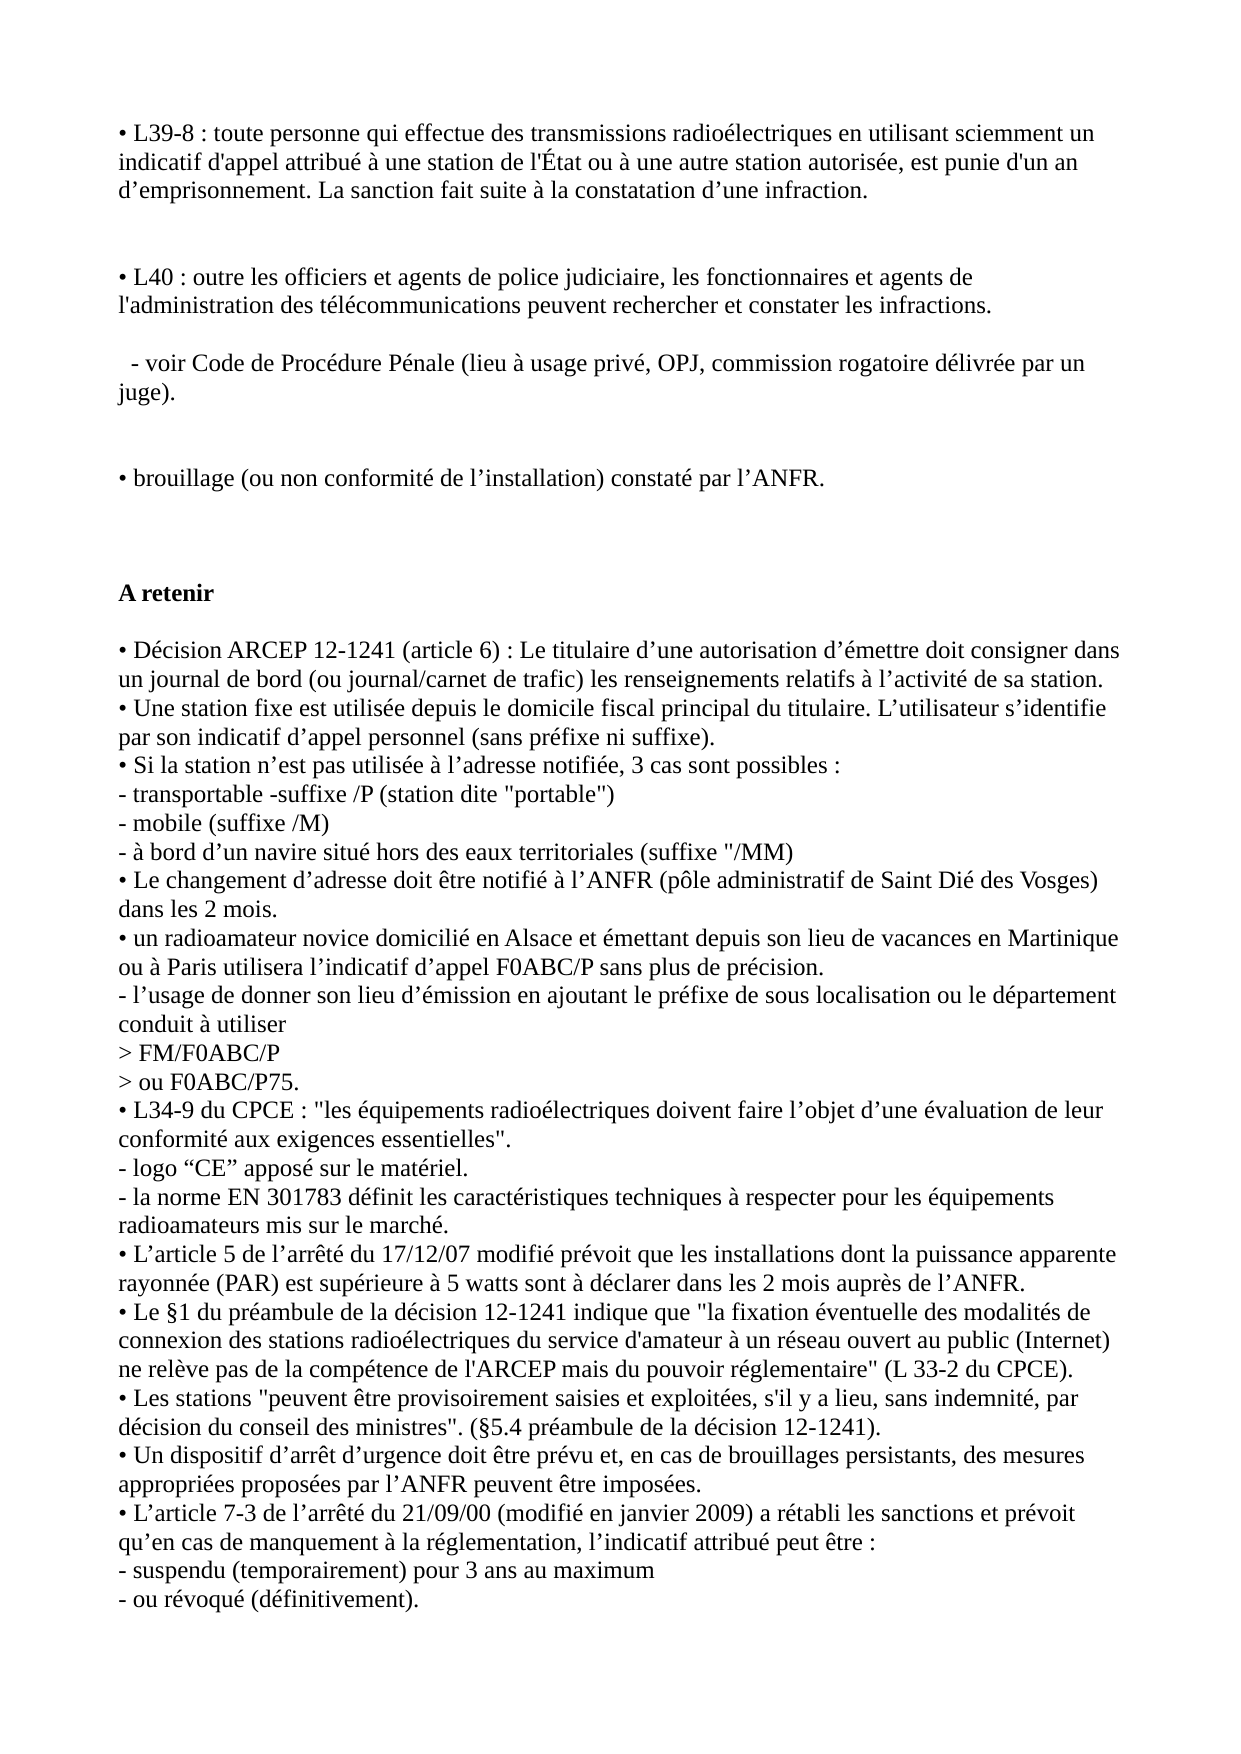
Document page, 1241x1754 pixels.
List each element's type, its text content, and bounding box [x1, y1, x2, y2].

text > FM/F0ABC/P [118, 1038, 1122, 1067]
text > ou F0ABC/P75. [118, 1067, 1122, 1096]
text A retenir [118, 578, 1122, 607]
text • Décision ARCEP 12-1241 (article 6) : Le titulaire d’une autorisation d’émettre doit consigner dans un journal de bord (ou journal/carnet de trafic) les renseignements relatifs à l’activité de sa station. [118, 636, 1122, 693]
text - l’usage de donner son lieu d’émission en ajoutant le préfixe de sous localisation ou le département conduit à utiliser [118, 981, 1122, 1038]
text - suspendu (temporairement) pour 3 ans au maximum [118, 1556, 1122, 1584]
text • Une station fixe est utilisée depuis le domicile fiscal principal du titulaire. L’utilisateur s’identifie par son indicatif d’appel personnel (sans préfixe ni suffixe). [118, 693, 1122, 751]
text • L’article 5 de l’arrêté du 17/12/07 modifié prévoit que les installations dont la puissance apparente rayonnée (PAR) est supérieure à 5 watts sont à déclarer dans les 2 mois auprès de l’ANFR. [118, 1239, 1122, 1297]
text - ou révoqué (définitivement). [118, 1584, 1122, 1613]
text - logo “CE” apposé sur le matériel. [118, 1153, 1122, 1182]
text • Le changement d’adresse doit être notifié à l’ANFR (pôle administratif de Saint Dié des Vosges) dans les 2 mois. [118, 866, 1122, 923]
text - la norme EN 301783 définit les caractéristiques techniques à respecter pour les équipements radioamateurs mis sur le marché. [118, 1182, 1122, 1239]
text • Si la station n’est pas utilisée à l’adresse notifiée, 3 cas sont possibles : [118, 751, 1122, 779]
text - transportable -suffixe /P (station dite "portable") [118, 779, 1122, 808]
text - à bord d’un navire situé hors des eaux territoriales (suffixe "/MM) [118, 837, 1122, 866]
text • brouillage (ou non conformité de l’installation) constaté par l’ANFR. [118, 463, 1122, 492]
text • L’article 7-3 de l’arrêté du 21/09/00 (modifié en janvier 2009) a rétabli les sanctions et prévoit qu’en cas de manquement à la réglementation, l’indicatif attribué peut être : [118, 1498, 1122, 1556]
text • Le §1 du préambule de la décision 12-1241 indique que "la fixation éventuelle des modalités de connexion des stations radioélectriques du service d'amateur à un réseau ouvert au public (Internet) ne relève pas de la compétence de l'ARCEP mais du pouvoir réglementaire" (L 33-2 du CPCE). [118, 1297, 1122, 1383]
text • Un dispositif d’arrêt d’urgence doit être prévu et, en cas de brouillages persistants, des mesures appropriées proposées par l’ANFR peuvent être imposées. [118, 1441, 1122, 1498]
text • L40 : outre les officiers et agents de police judiciaire, les fonctionnaires et agents de l'administration des télécommunications peuvent rechercher et constater les infractions. [118, 262, 1122, 319]
text • L39-8 : toute personne qui effectue des transmissions radioélectriques en utilisant sciemment un indicatif d'appel attribué à une station de l'État ou à une autre station autorisée, est punie d'un an d’emprisonnement. La sanction fait suite à la constatation d’une infraction. [118, 118, 1122, 204]
text • L34-9 du CPCE : "les équipements radioélectriques doivent faire l’objet d’une évaluation de leur conformité aux exigences essentielles". [118, 1096, 1122, 1153]
text - voir Code de Procédure Pénale (lieu à usage privé, OPJ, commission rogatoire délivrée par un juge). [118, 348, 1122, 406]
text • Les stations "peuvent être provisoirement saisies et exploitées, s'il y a lieu, sans indemnité, par décision du conseil des ministres". (§5.4 préambule de la décision 12-1241). [118, 1383, 1122, 1441]
text • un radioamateur novice domicilié en Alsace et émettant depuis son lieu de vacances en Martinique ou à Paris utilisera l’indicatif d’appel F0ABC/P sans plus de précision. [118, 923, 1122, 981]
text - mobile (suffixe /M) [118, 808, 1122, 837]
